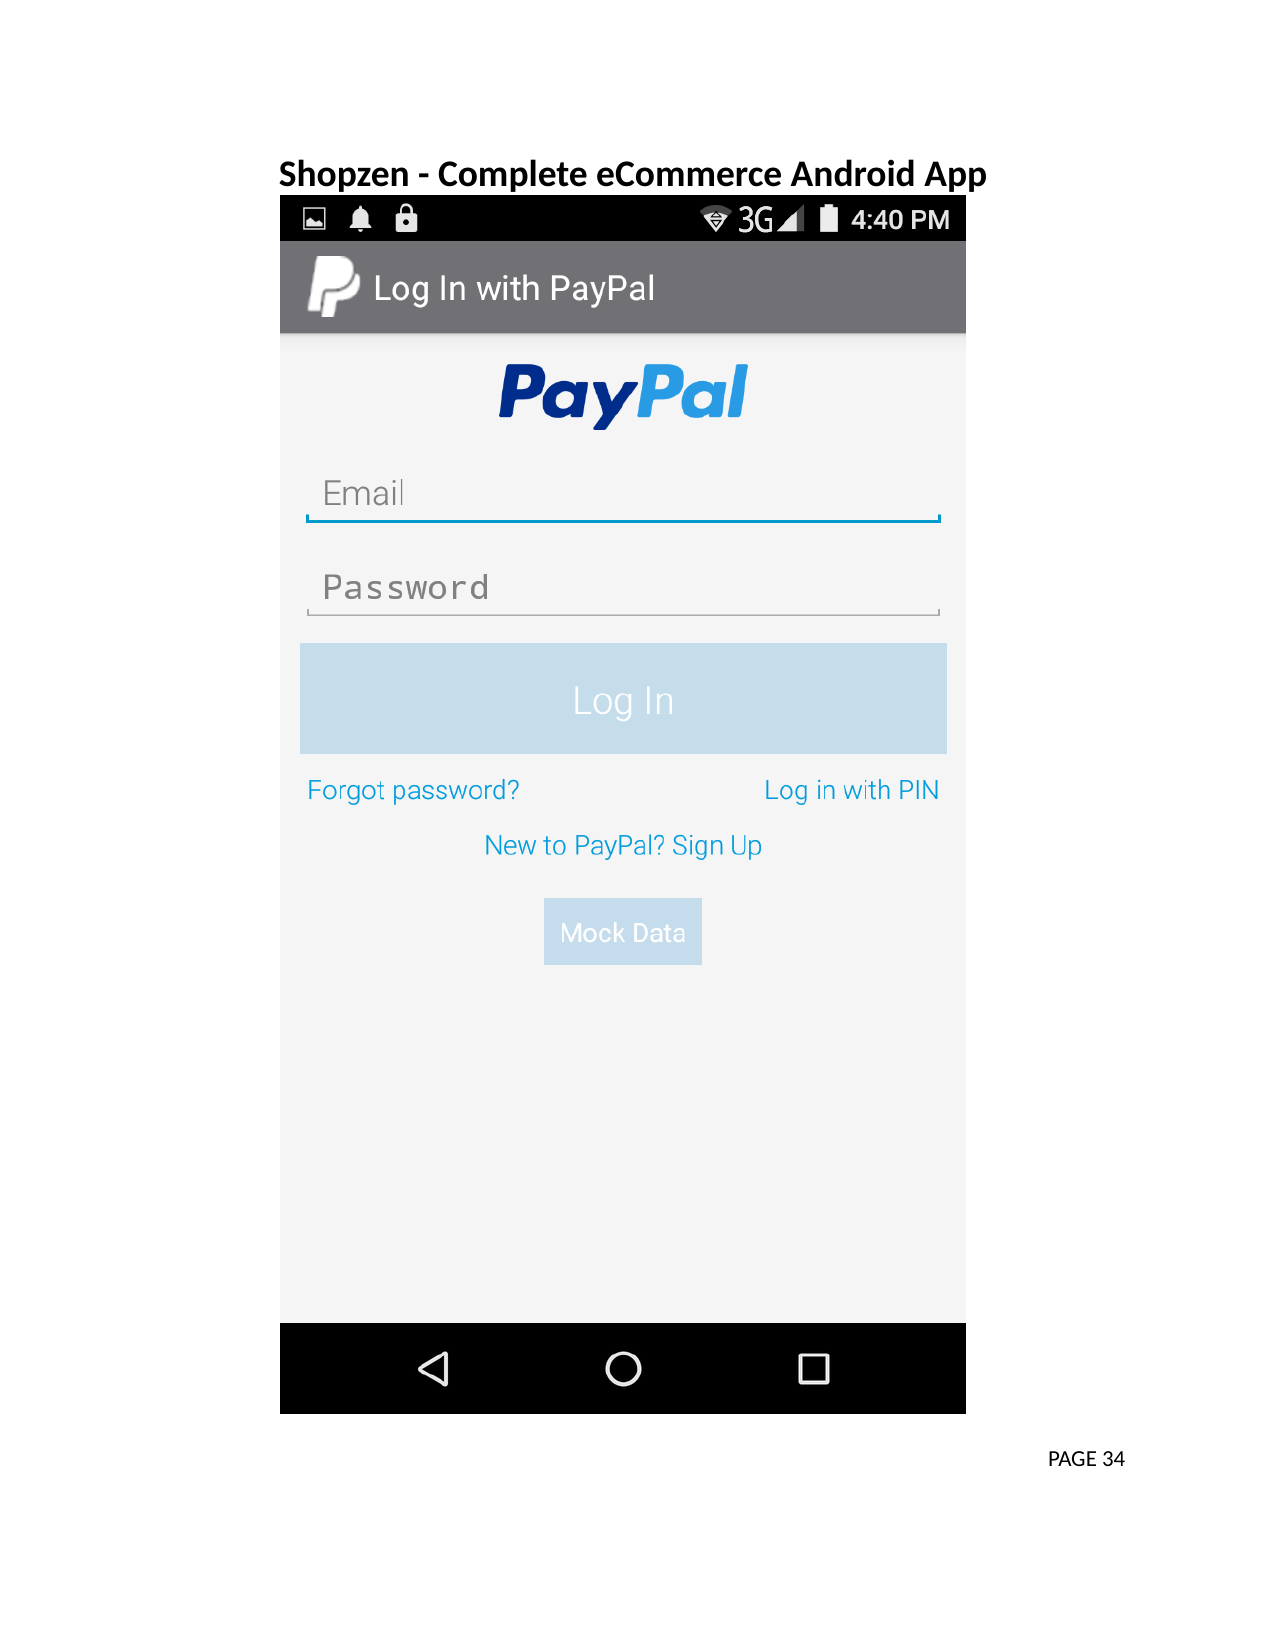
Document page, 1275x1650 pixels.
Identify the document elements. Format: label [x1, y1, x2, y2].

picture [280, 195, 966, 1414]
